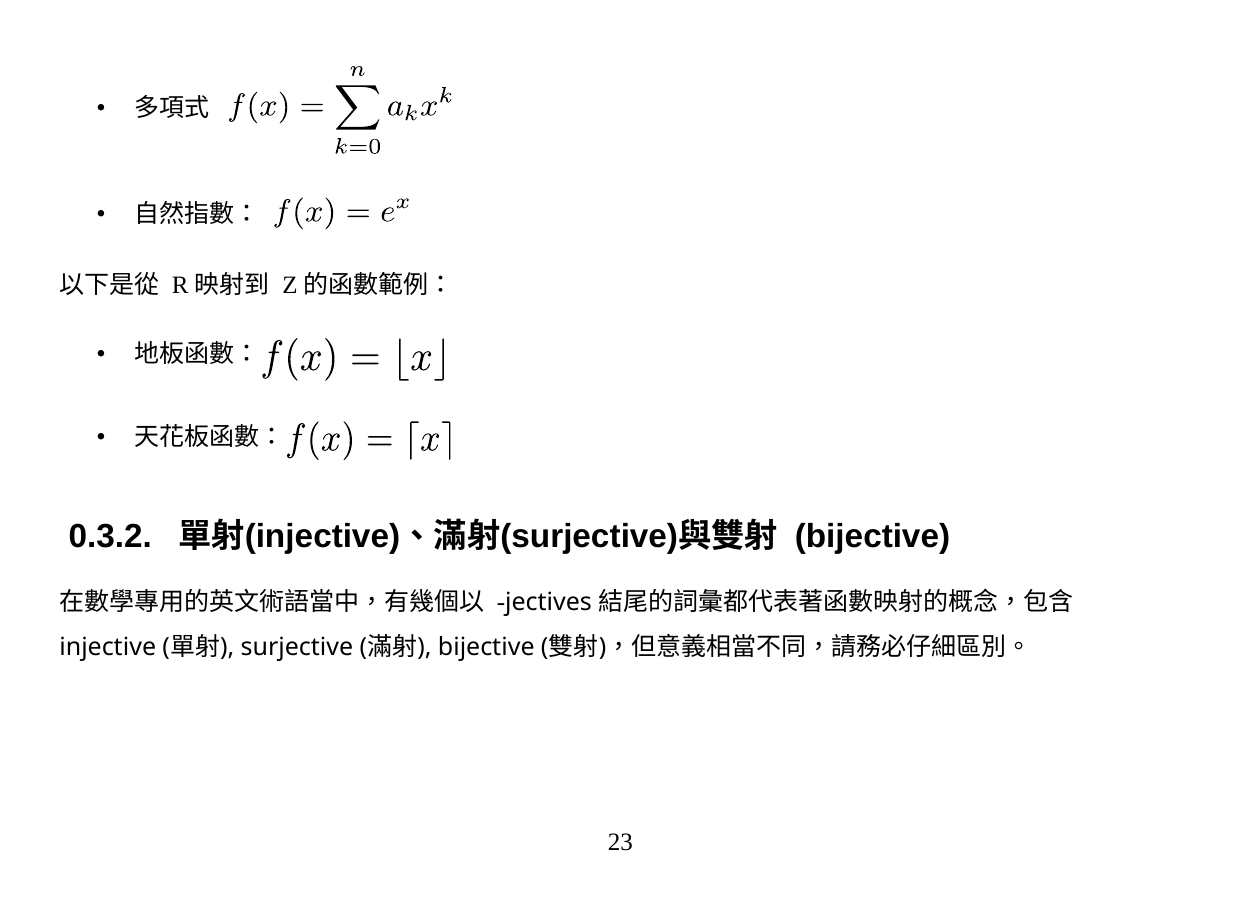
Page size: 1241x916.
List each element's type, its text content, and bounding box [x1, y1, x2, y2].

list 多項式 [97, 59, 1181, 161]
subtitle 單射(injective)、滿射(surjective)與雙射 (bijective) [59, 509, 1181, 557]
text 以下是從 R 映射到 Z 的函數範例： [59, 264, 1181, 301]
list 地板函數： [97, 333, 1181, 384]
text 在數學專用的英文術語當中，有幾個以 -jectives 結尾的詞彙都代表著函數映射的概念，包含 injective (單射), surjective (滿射), bijective (雙射)，但意義相當不同，請務必仔細區別。 [59, 582, 1181, 663]
list 自然指數： [97, 193, 1181, 232]
list 天花板函數： [97, 417, 1181, 463]
